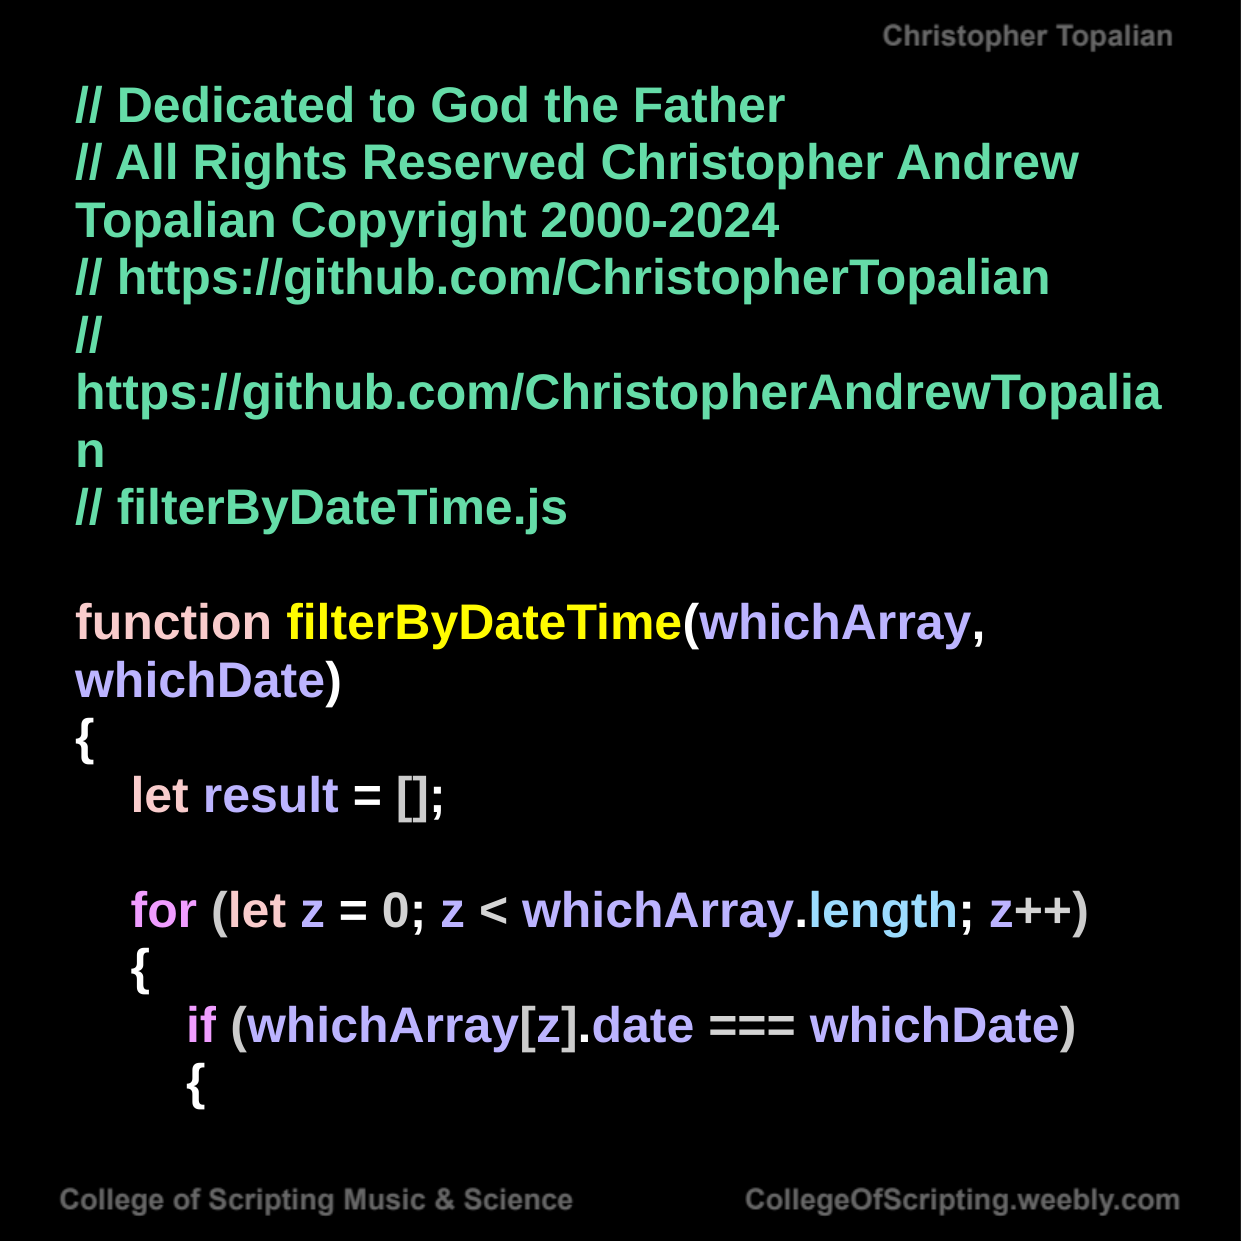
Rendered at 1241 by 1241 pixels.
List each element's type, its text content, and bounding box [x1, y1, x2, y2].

text // https://github.com/ChristopherAndrewTopalian [75, 305, 1166, 477]
text // All Rights Reserved Christopher Andrew Topalian Copyright 2000-2024 [75, 132, 1166, 247]
text let result = []; [75, 765, 1166, 822]
text { [75, 707, 1166, 765]
text // filterByDateTime.js [75, 477, 1166, 535]
text // Dedicated to God the Father [75, 75, 1166, 132]
text function filterByDateTime(whichArray, whichDate) [75, 592, 1166, 707]
text if (whichArray[z].date === whichDate) [75, 995, 1166, 1052]
text { [75, 937, 1166, 995]
text for (let z = 0; z < whichArray.length; z++) [75, 880, 1166, 937]
text // https://github.com/ChristopherTopalian [75, 247, 1166, 305]
text { [75, 1052, 1166, 1110]
